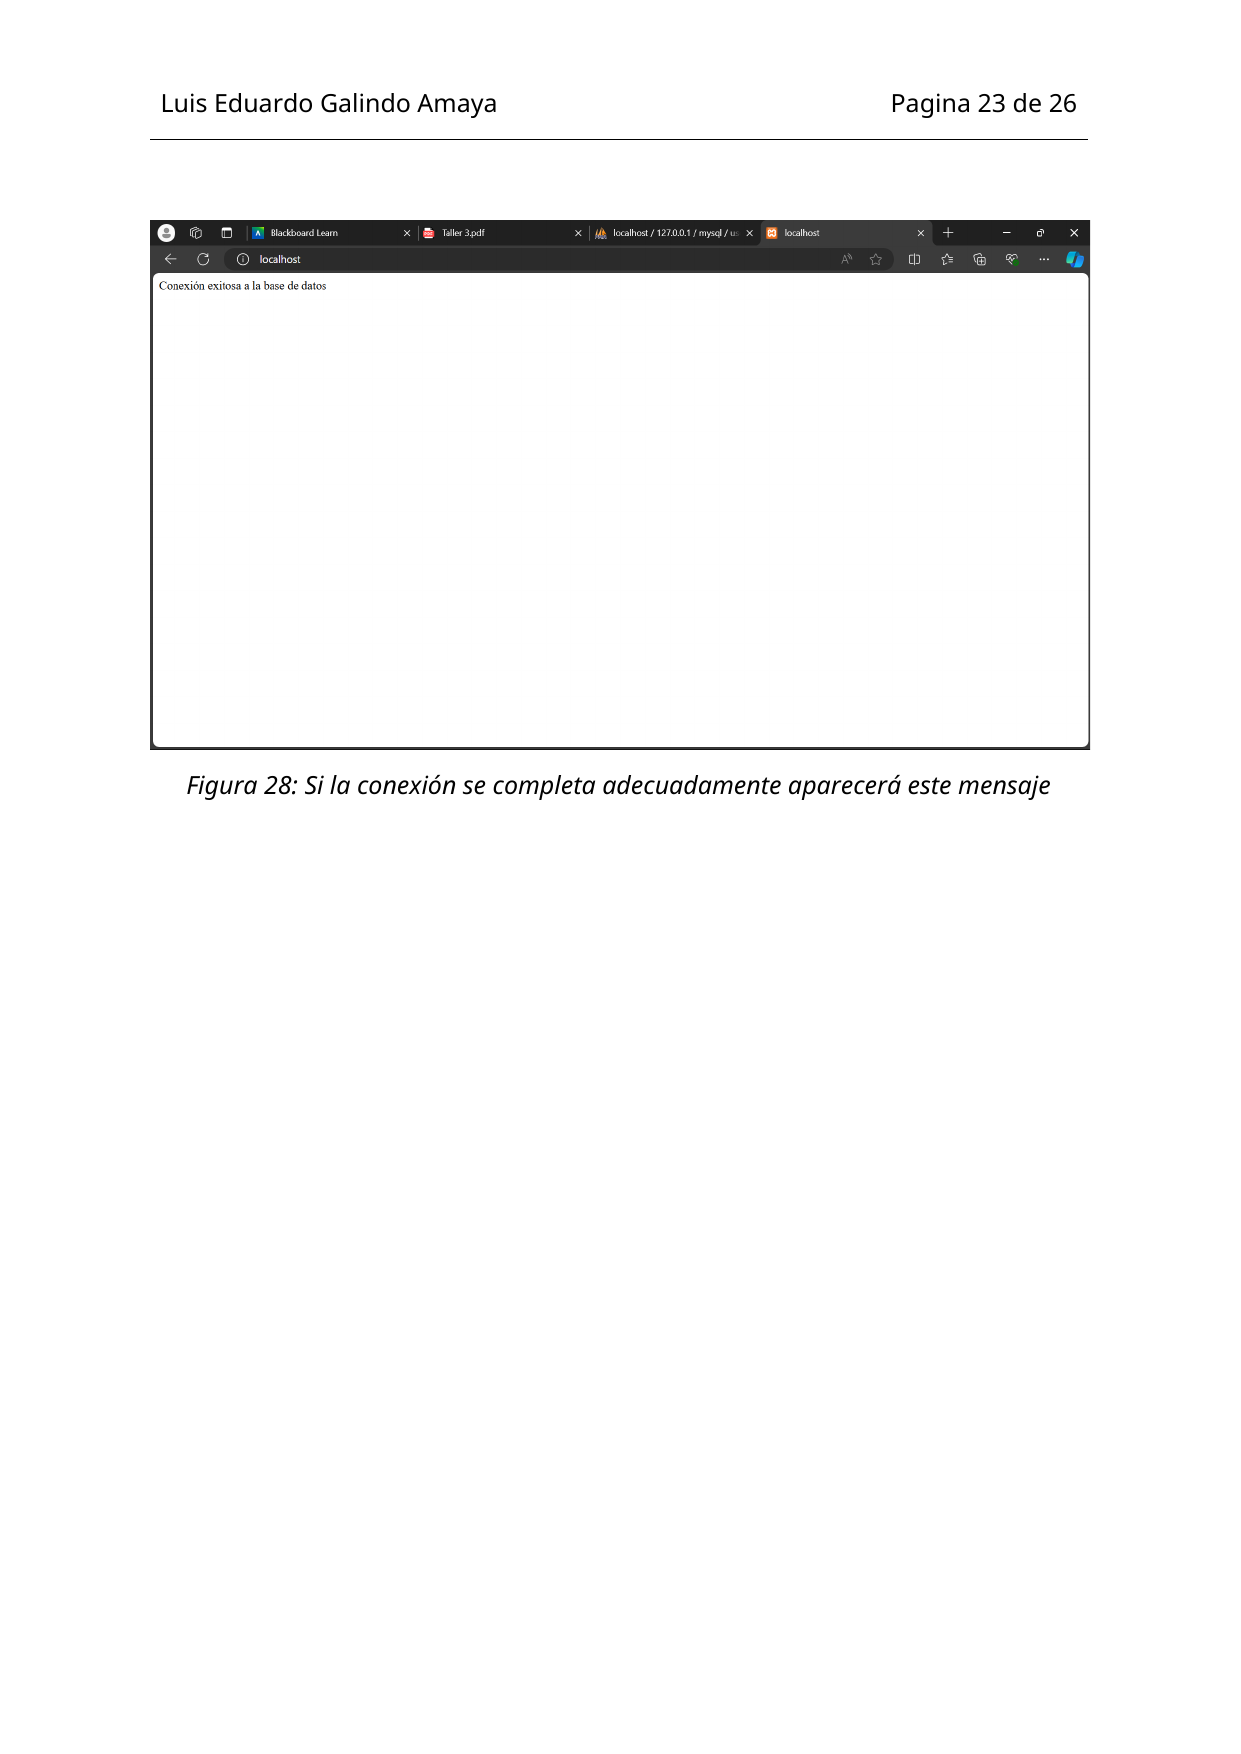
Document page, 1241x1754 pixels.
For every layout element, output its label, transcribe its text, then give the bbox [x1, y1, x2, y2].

picture [150, 220, 1091, 750]
text Figura 28: Si la conexión se completa adecuadamente aparecerá este mensaje [150, 750, 1090, 802]
